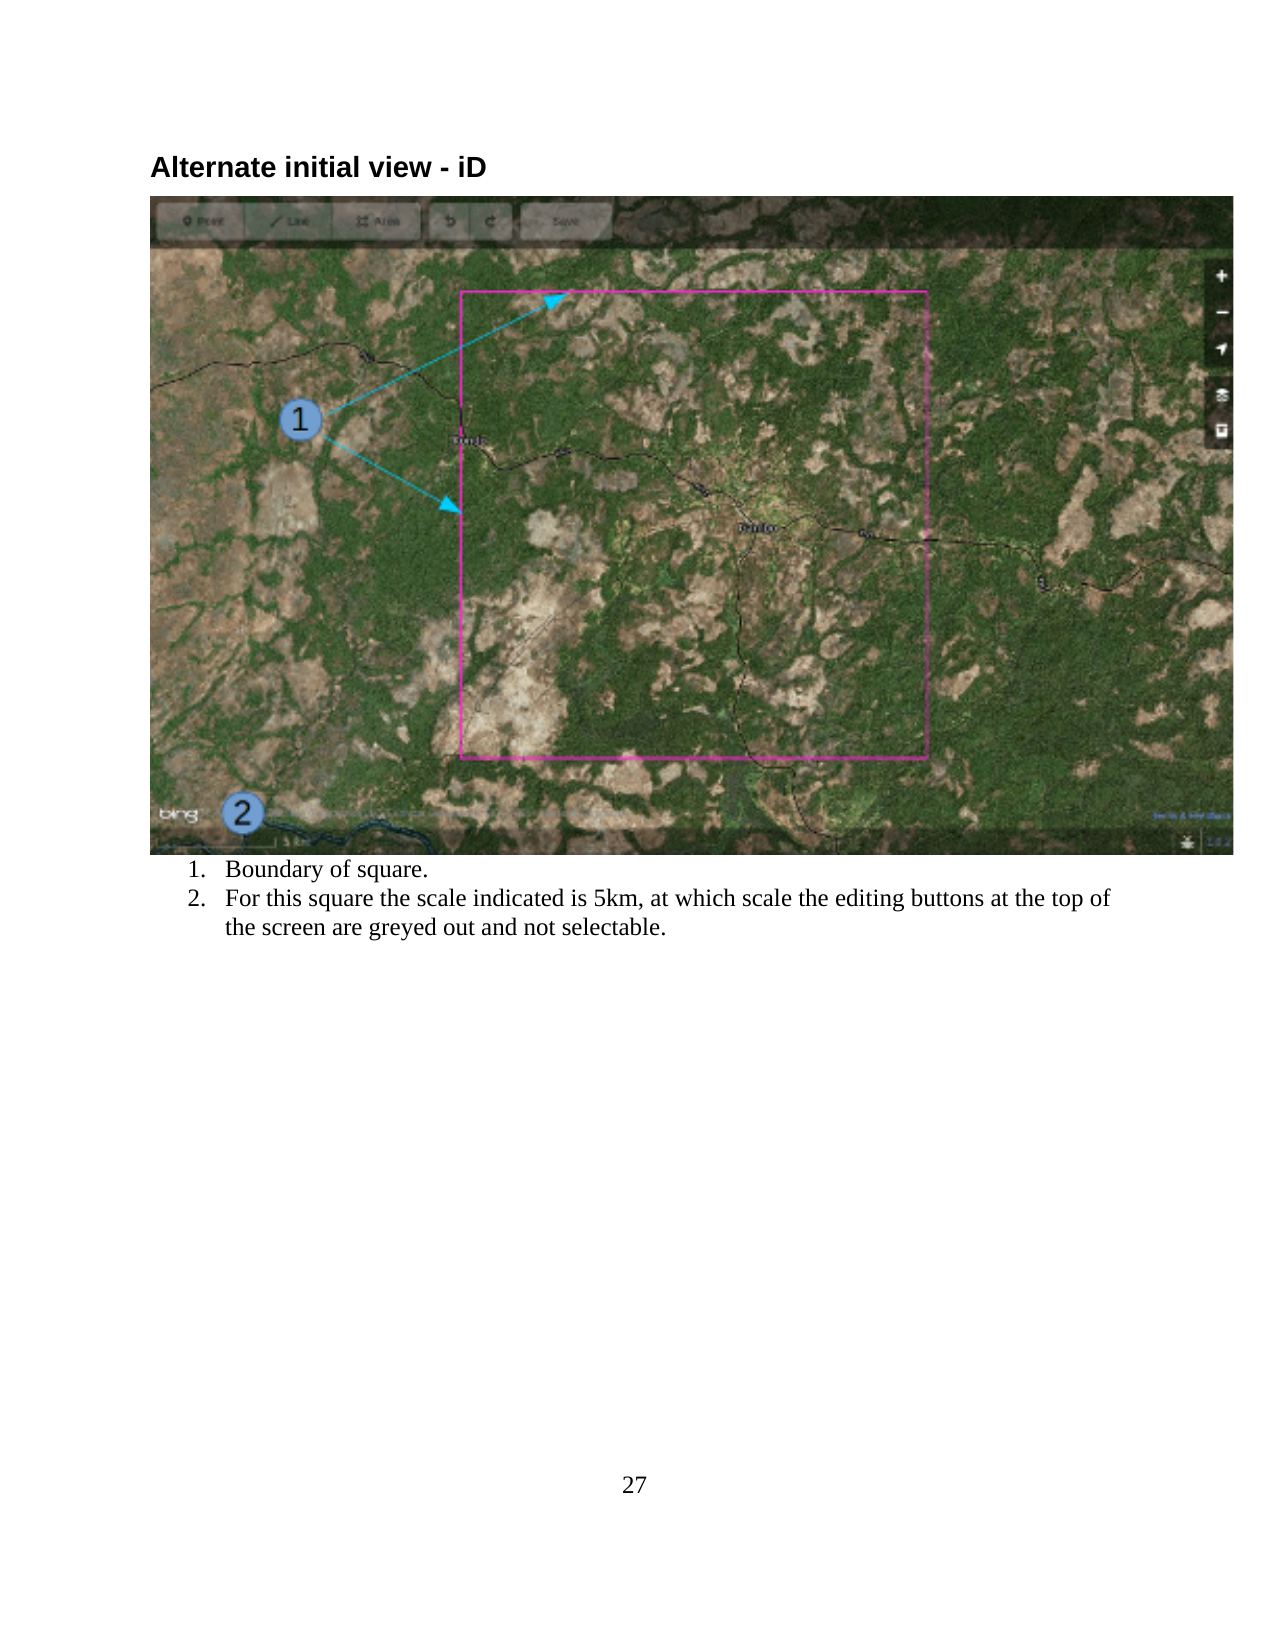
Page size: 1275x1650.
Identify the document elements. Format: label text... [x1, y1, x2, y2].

list For this square the scale indicated is 5km, at which scale the editing buttons at the top of the screen are greyed out and not selectable. [187, 883, 1125, 941]
picture [150, 196, 1234, 855]
subtitle Alternate initial view - iD [150, 150, 1125, 183]
list Boundary of square. [187, 855, 1125, 883]
